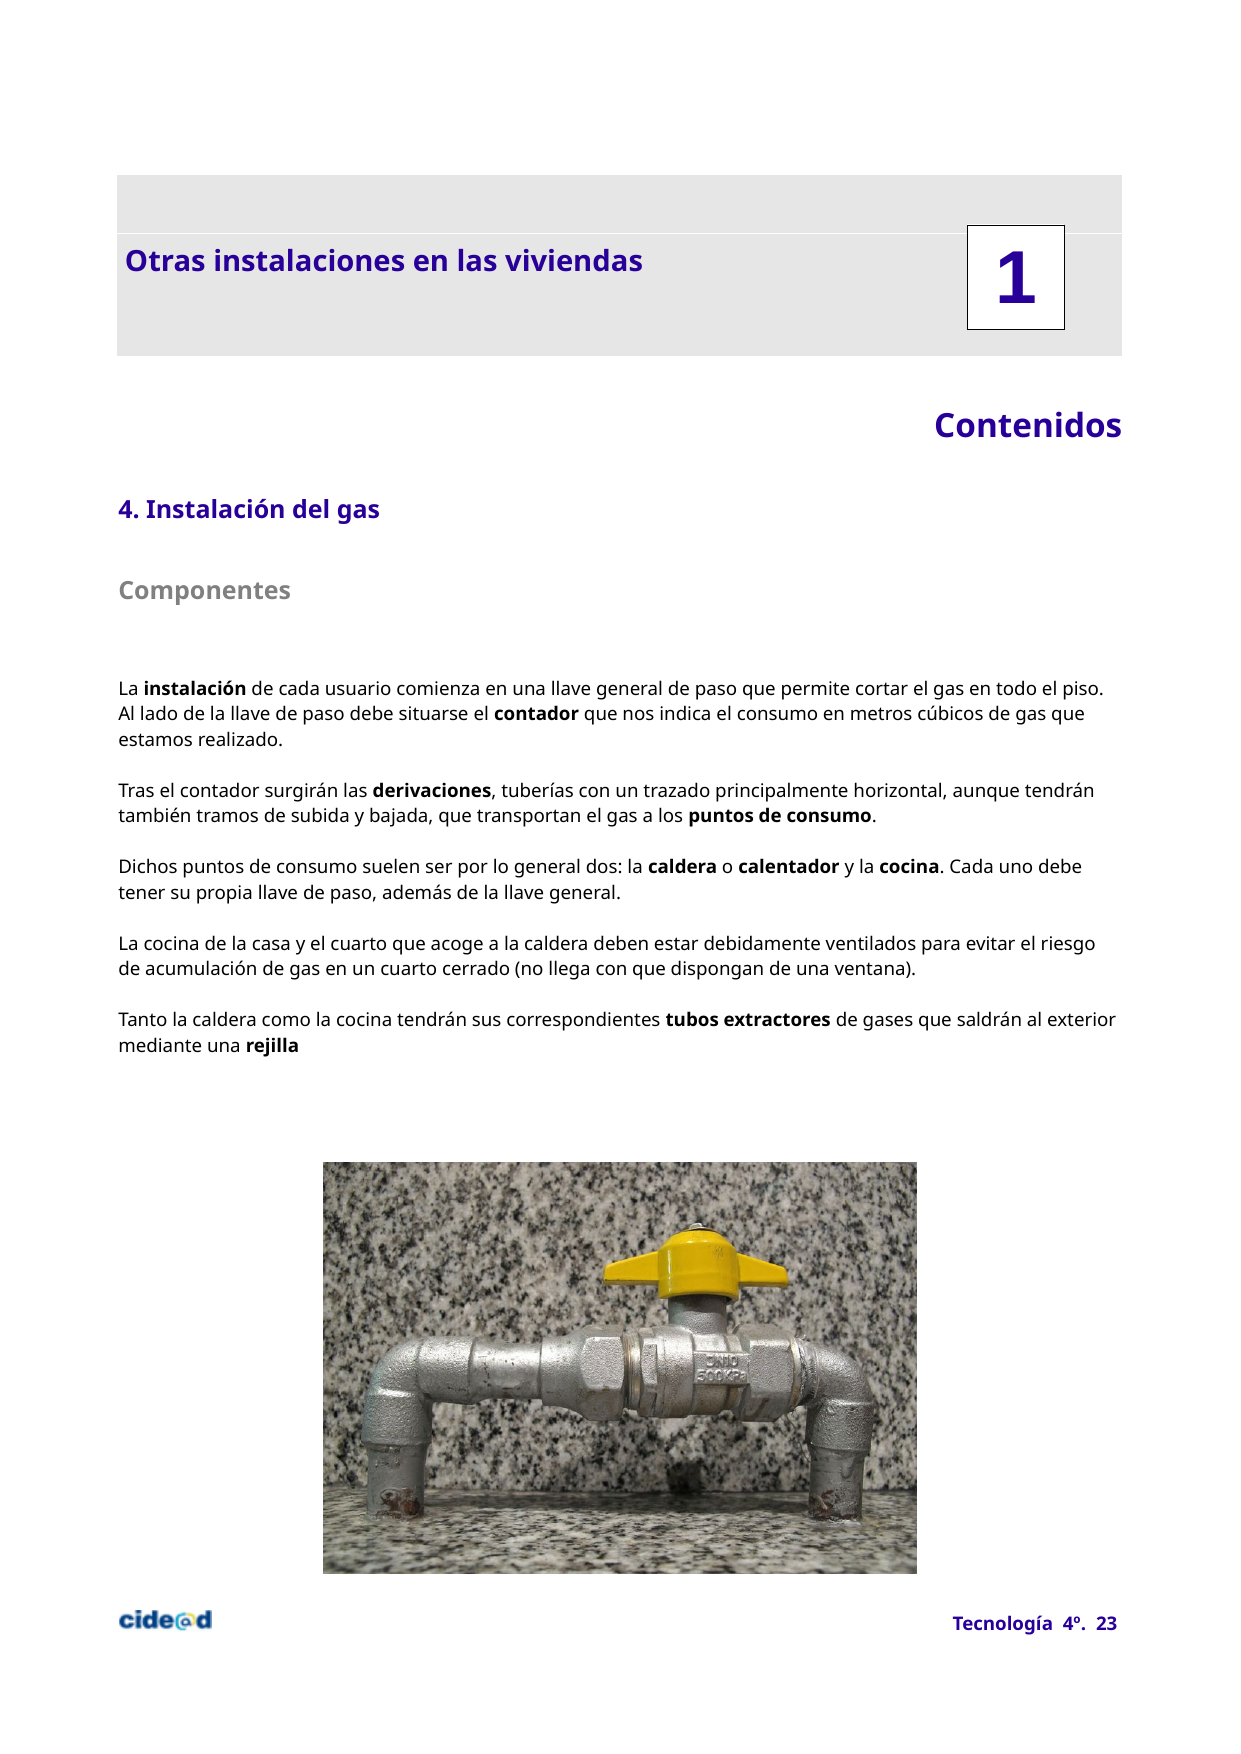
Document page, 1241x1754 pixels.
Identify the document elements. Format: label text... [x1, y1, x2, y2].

text La instalación de cada usuario comienza en una llave general de paso que permite cortar el gas en todo el piso. Al lado de la llave de paso debe situarse el contador que nos indica el consumo en metros cúbicos de gas que estamos realizado. Tras el contador surgirán las derivaciones, tuberías con un trazado principalmente horizontal, aunque tendrán también tramos de subida y bajada, que transportan el gas a los puntos de consumo. Dichos puntos de consumo suelen ser por lo general dos: la caldera o calentador y la cocina. Cada uno debe tener su propia llave de paso, además de la llave general. La cocina de la casa y el cuarto que acoge a la caldera deben estar debidamente ventilados para evitar el riesgo de acumulación de gas en un cuarto cerrado (no llega con que dispongan de una ventana). Tanto la caldera como la cocina tendrán sus correspondientes tubos extractores de gases que saldrán al exterior mediante una rejilla [118, 675, 1122, 1058]
picture [118, 1610, 212, 1632]
table_header [117, 175, 1122, 233]
table_header Otras instalaciones en las viviendas [117, 234, 1122, 356]
text 4. Instalación del gas [118, 492, 1122, 526]
text Contenidos [118, 401, 1122, 447]
picture [323, 1162, 917, 1574]
text Componentes [118, 573, 1122, 607]
